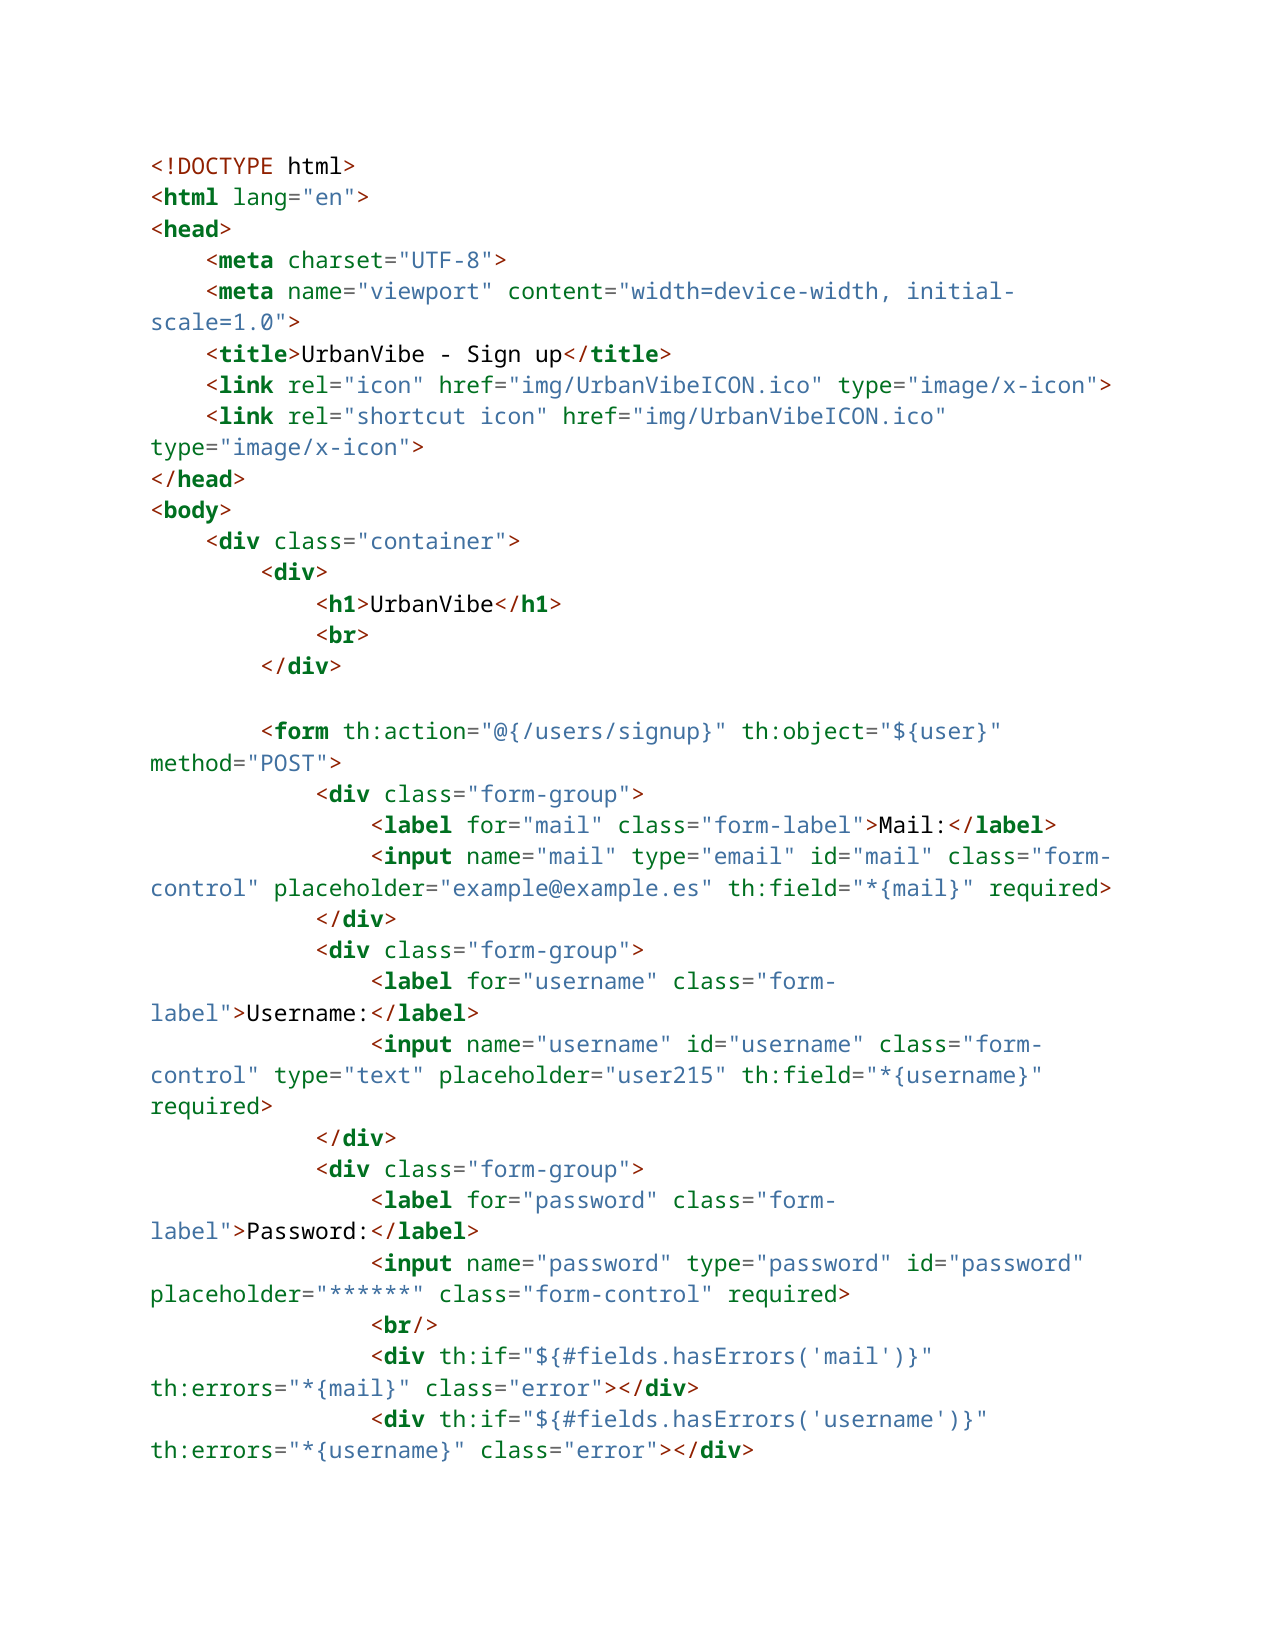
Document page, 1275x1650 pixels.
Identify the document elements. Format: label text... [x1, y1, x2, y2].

text <!DOCTYPE html> <html lang="en"> <head> <meta charset="UTF-8"> <meta name="viewport" content="width=device-width, initial-scale=1.0"> <title>UrbanVibe - Sign up</title> <link rel="icon" href="img/UrbanVibeICON.ico" type="image/x-icon"> <link rel="shortcut icon" href="img/UrbanVibeICON.ico" type="image/x-icon"> </head> <body> <div class="container"> <div> <h1>UrbanVibe</h1> <br> </div> <form th:action="@{/users/signup}" th:object="${user}" method="POST"> <div class="form-group"> <label for="mail" class="form-label">Mail:</label> <input name="mail" type="email" id="mail" class="form-control" placeholder="example@example.es" th:field="*{mail}" required> </div> <div class="form-group"> <label for="username" class="form-label">Username:</label> <input name="username" id="username" class="form-control" type="text" placeholder="user215" th:field="*{username}" required> </div> <div class="form-group"> <label for="password" class="form-label">Password:</label> <input name="password" type="password" id="password" placeholder="******" class="form-control" required> <br/> <div th:if="${#fields.hasErrors('mail')}" th:errors="*{mail}" class="error"></div> <div th:if="${#fields.hasErrors('username')}" th:errors="*{username}" class="error"></div> [150, 150, 1125, 1499]
